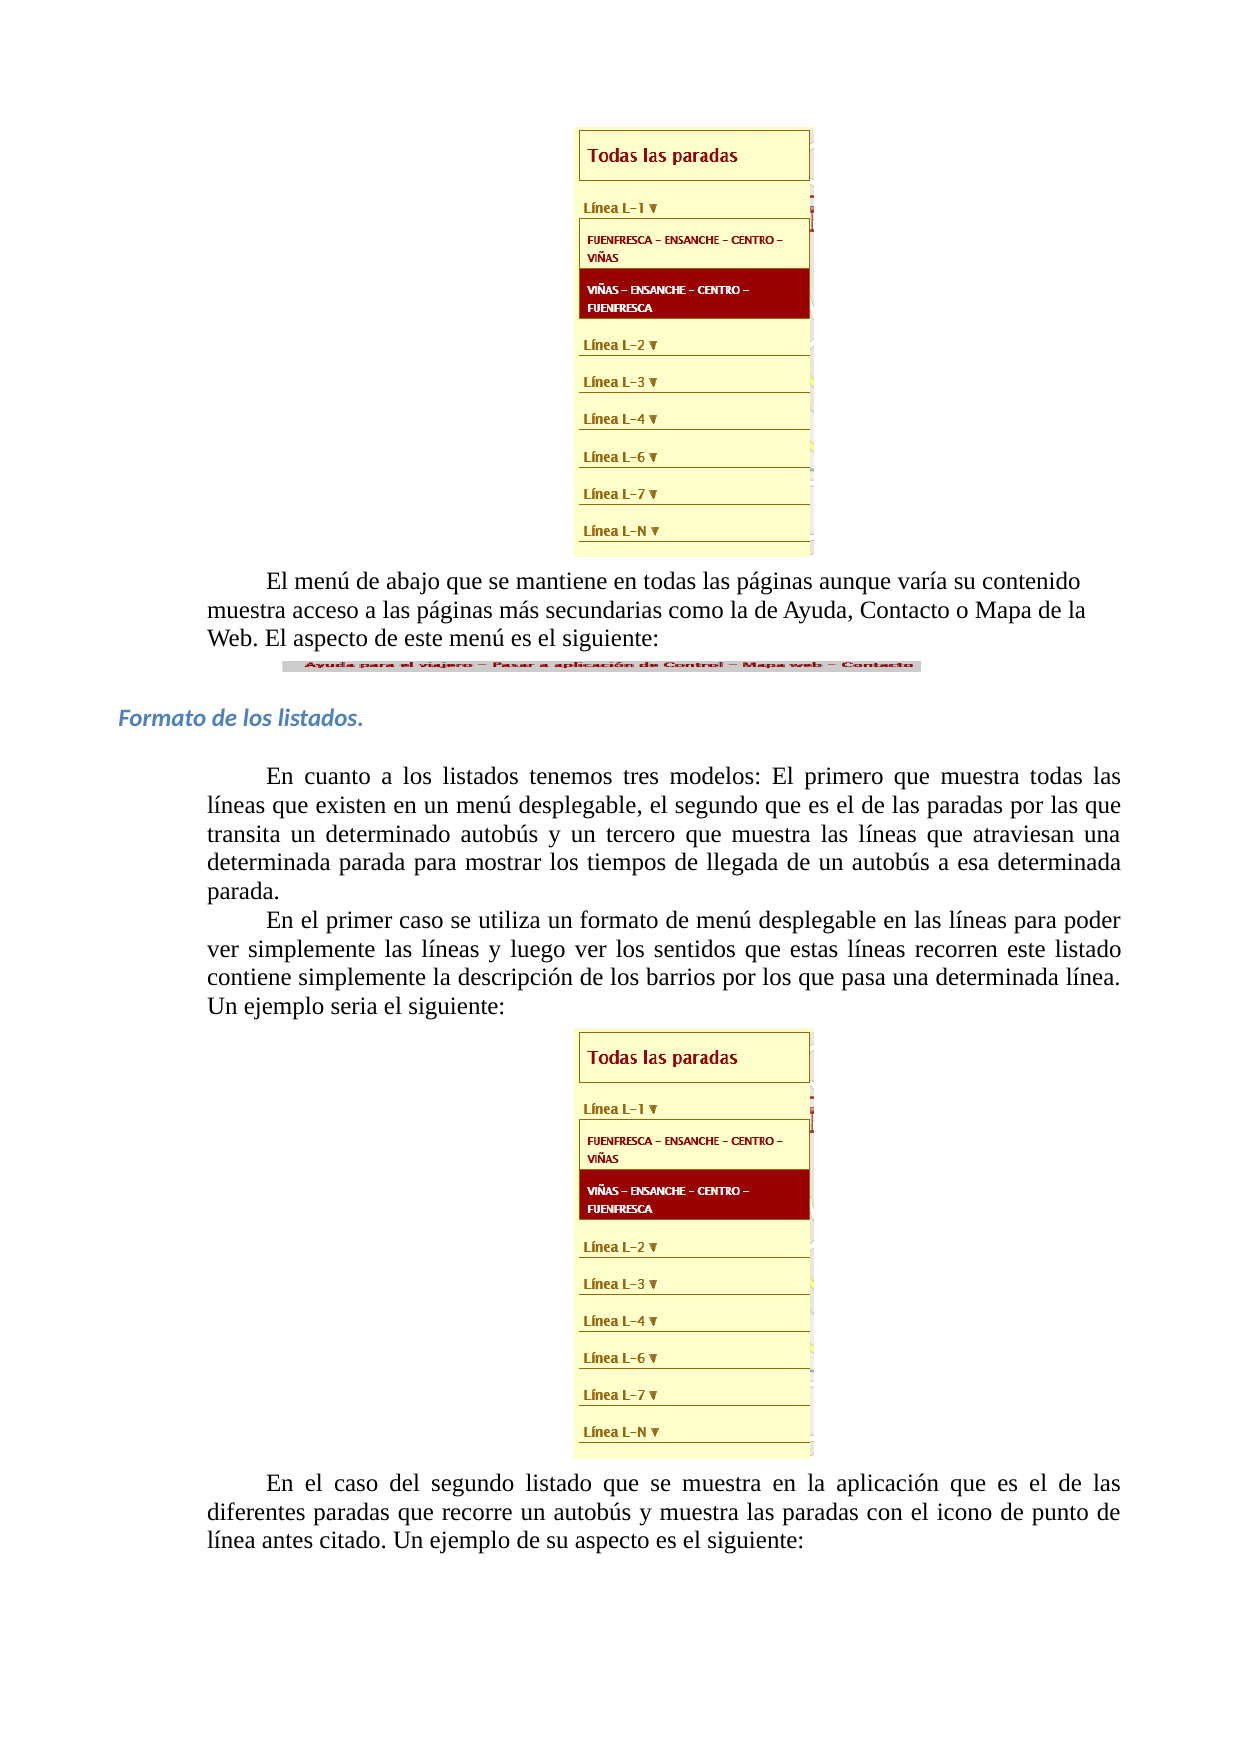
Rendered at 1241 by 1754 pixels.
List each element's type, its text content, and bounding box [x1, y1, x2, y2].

subtitle Formato de los listados. [118, 702, 1122, 732]
text En el caso del segundo listado que se muestra en la aplicación que es el de las diferentes paradas que recorre un autobús y muestra las paradas con el icono de punto de línea antes citado. Un ejemplo de su aspecto es el siguiente: [207, 1468, 1122, 1554]
text El menú de abajo que se mantiene en todas las páginas aunque varía su contenido muestra acceso a las páginas más secundarias como la de Ayuda, Contacto o Mapa de la Web. El aspecto de este menú es el siguiente: [207, 566, 1122, 652]
text En el primer caso se utiliza un formato de menú desplegable en las líneas para poder ver simplemente las líneas y luego ver los sentidos que estas líneas recorren este listado contiene simplemente la descripción de los barrios por los que pasa una determinada línea. Un ejemplo seria el siguiente: [207, 905, 1122, 1020]
text En cuanto a los listados tenemos tres modelos: El primero que muestra todas las líneas que existen en un menú desplegable, el segundo que es el de las paradas por las que transita un determinado autobús y un tercero que muestra las líneas que atraviesan una determinada parada para mostrar los tiempos de llegada de un autobús a esa determinada parada. [207, 761, 1122, 905]
picture [573, 127, 654, 557]
picture [573, 1028, 654, 1459]
